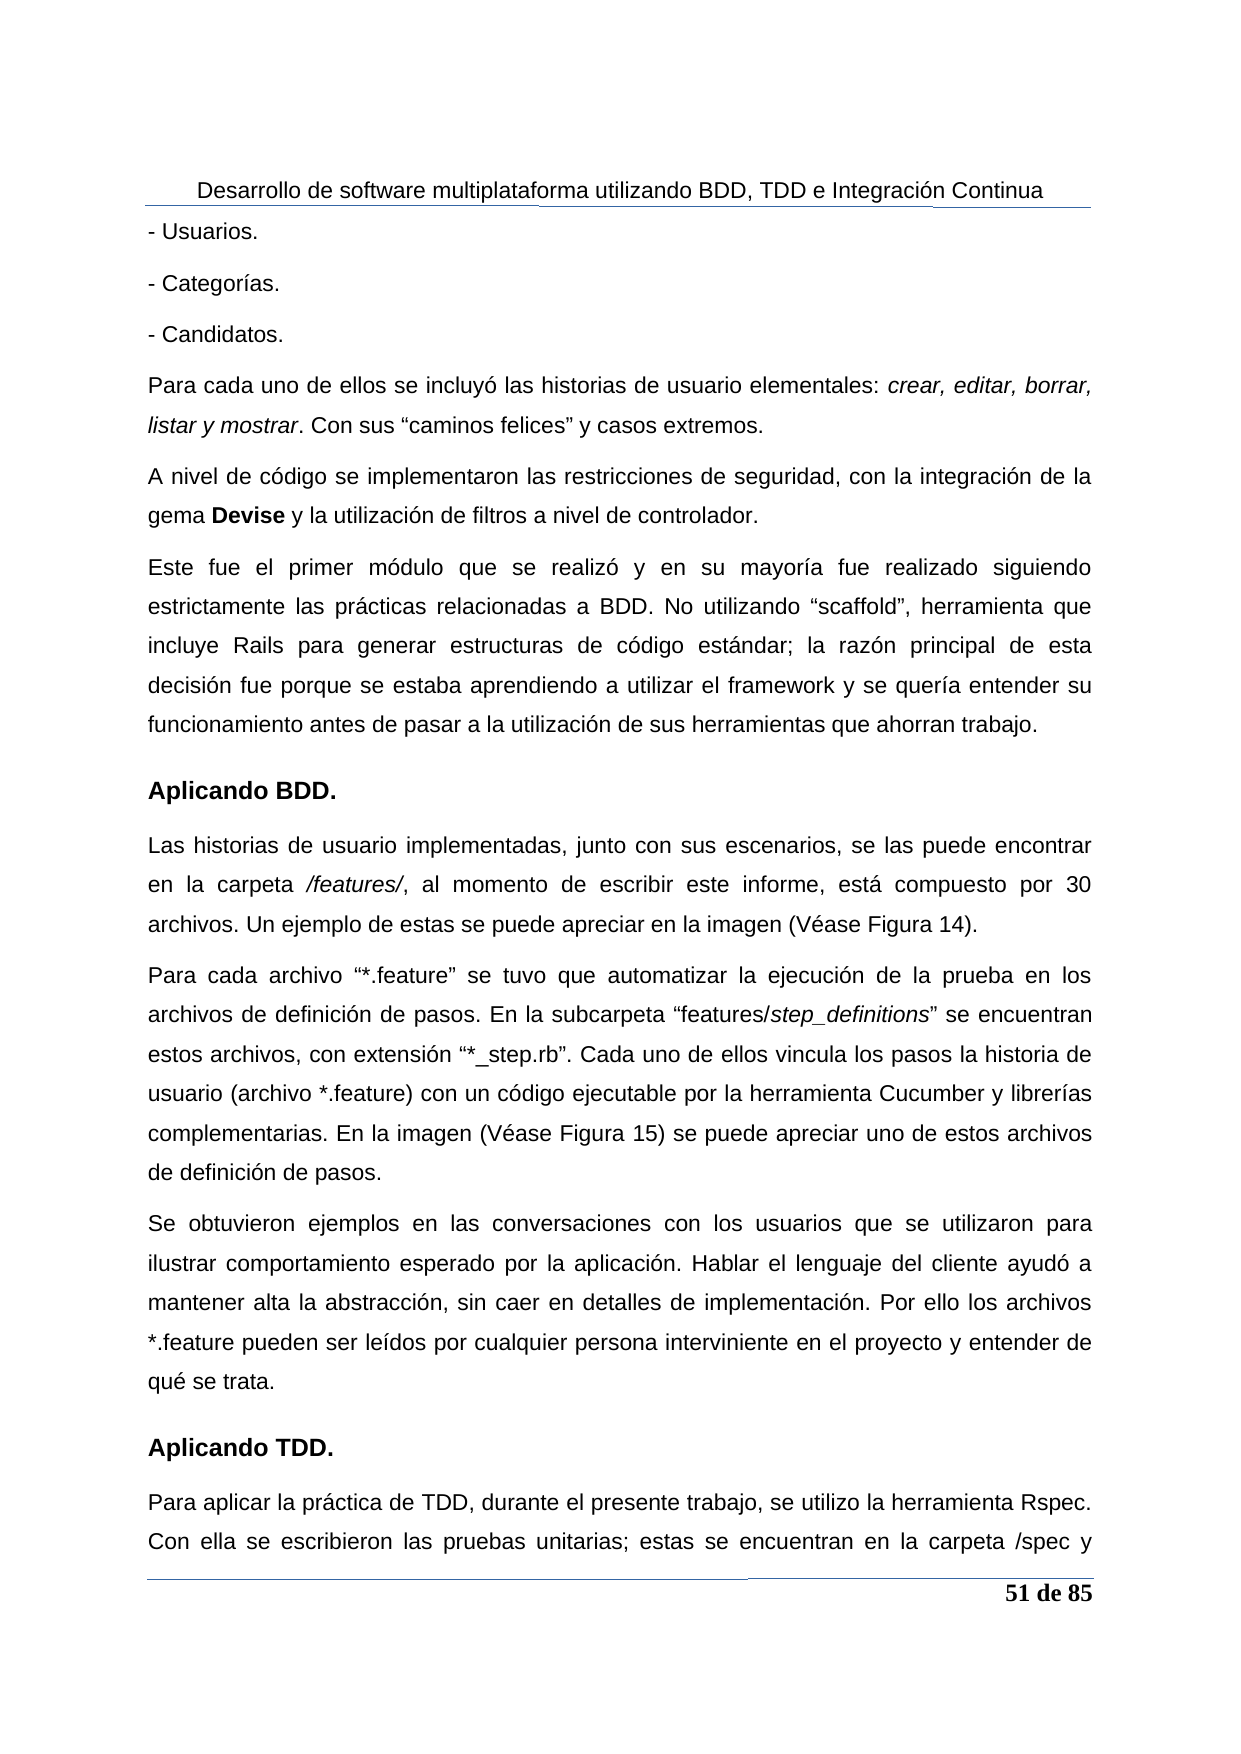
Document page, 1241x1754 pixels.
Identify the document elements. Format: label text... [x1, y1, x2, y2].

text - Categorías. [148, 269, 1093, 296]
text - Usuarios. [148, 218, 1093, 245]
subtitle Aplicando BDD. [148, 776, 1093, 805]
text Se obtuvieron ejemplos en las conversaciones con los usuarios que se utilizaron para ilustrar comportamiento esperado por la aplicación. Hablar el lenguaje del cliente ayudó a mantener alta la abstracción, sin caer en detalles de implementación. Por ello los archivos *.feature pueden ser leídos por cualquier persona interviniente en el proyecto y entender de qué se trata. [148, 1210, 1093, 1395]
text - Candidatos. [148, 321, 1093, 347]
text Para aplicar la práctica de TDD, durante el presente trabajo, se utilizo la herramienta Rspec. Con ella se escribieron las pruebas unitarias; estas se encuentran en la carpeta /spec y [148, 1488, 1093, 1554]
text Las historias de usuario implementadas, junto con sus escenarios, se las puede encontrar en la carpeta /features/, al momento de escribir este informe, está compuesto por 30 archivos. Un ejemplo de estas se puede apreciar en la imagen (Véase Figura 14). [148, 832, 1093, 937]
text Para cada archivo “*.feature” se tuvo que automatizar la ejecución de la prueba en los archivos de definición de pasos. En la subcarpeta “features/step_definitions” se encuentran estos archivos, con extensión “*_step.rb”. Cada uno de ellos vincula los pasos la historia de usuario (archivo *.feature) con un código ejecutable por la herramienta Cucumber y librerías complementarias. En la imagen (Véase Figura 15) se puede apreciar uno de estos archivos de definición de pasos. [148, 962, 1093, 1186]
text A nivel de código se implementaron las restricciones de seguridad, con la integración de la gema Devise y la utilización de filtros a nivel de controlador. [148, 463, 1093, 529]
text Este fue el primer módulo que se realizó y en su mayoría fue realizado siguiendo estrictamente las prácticas relacionadas a BDD. No utilizando “scaffold”, herramienta que incluye Rails para generar estructuras de código estándar; la razón principal de esta decisión fue porque se estaba aprendiendo a utilizar el framework y se quería entender su funcionamiento antes de pasar a la utilización de sus herramientas que ahorran trabajo. [148, 553, 1093, 738]
subtitle Aplicando TDD. [148, 1433, 1093, 1462]
text Para cada uno de ellos se incluyó las historias de usuario elementales: crear, editar, borrar, listar y mostrar. Con sus “caminos felices” y casos extremos. [148, 372, 1093, 438]
